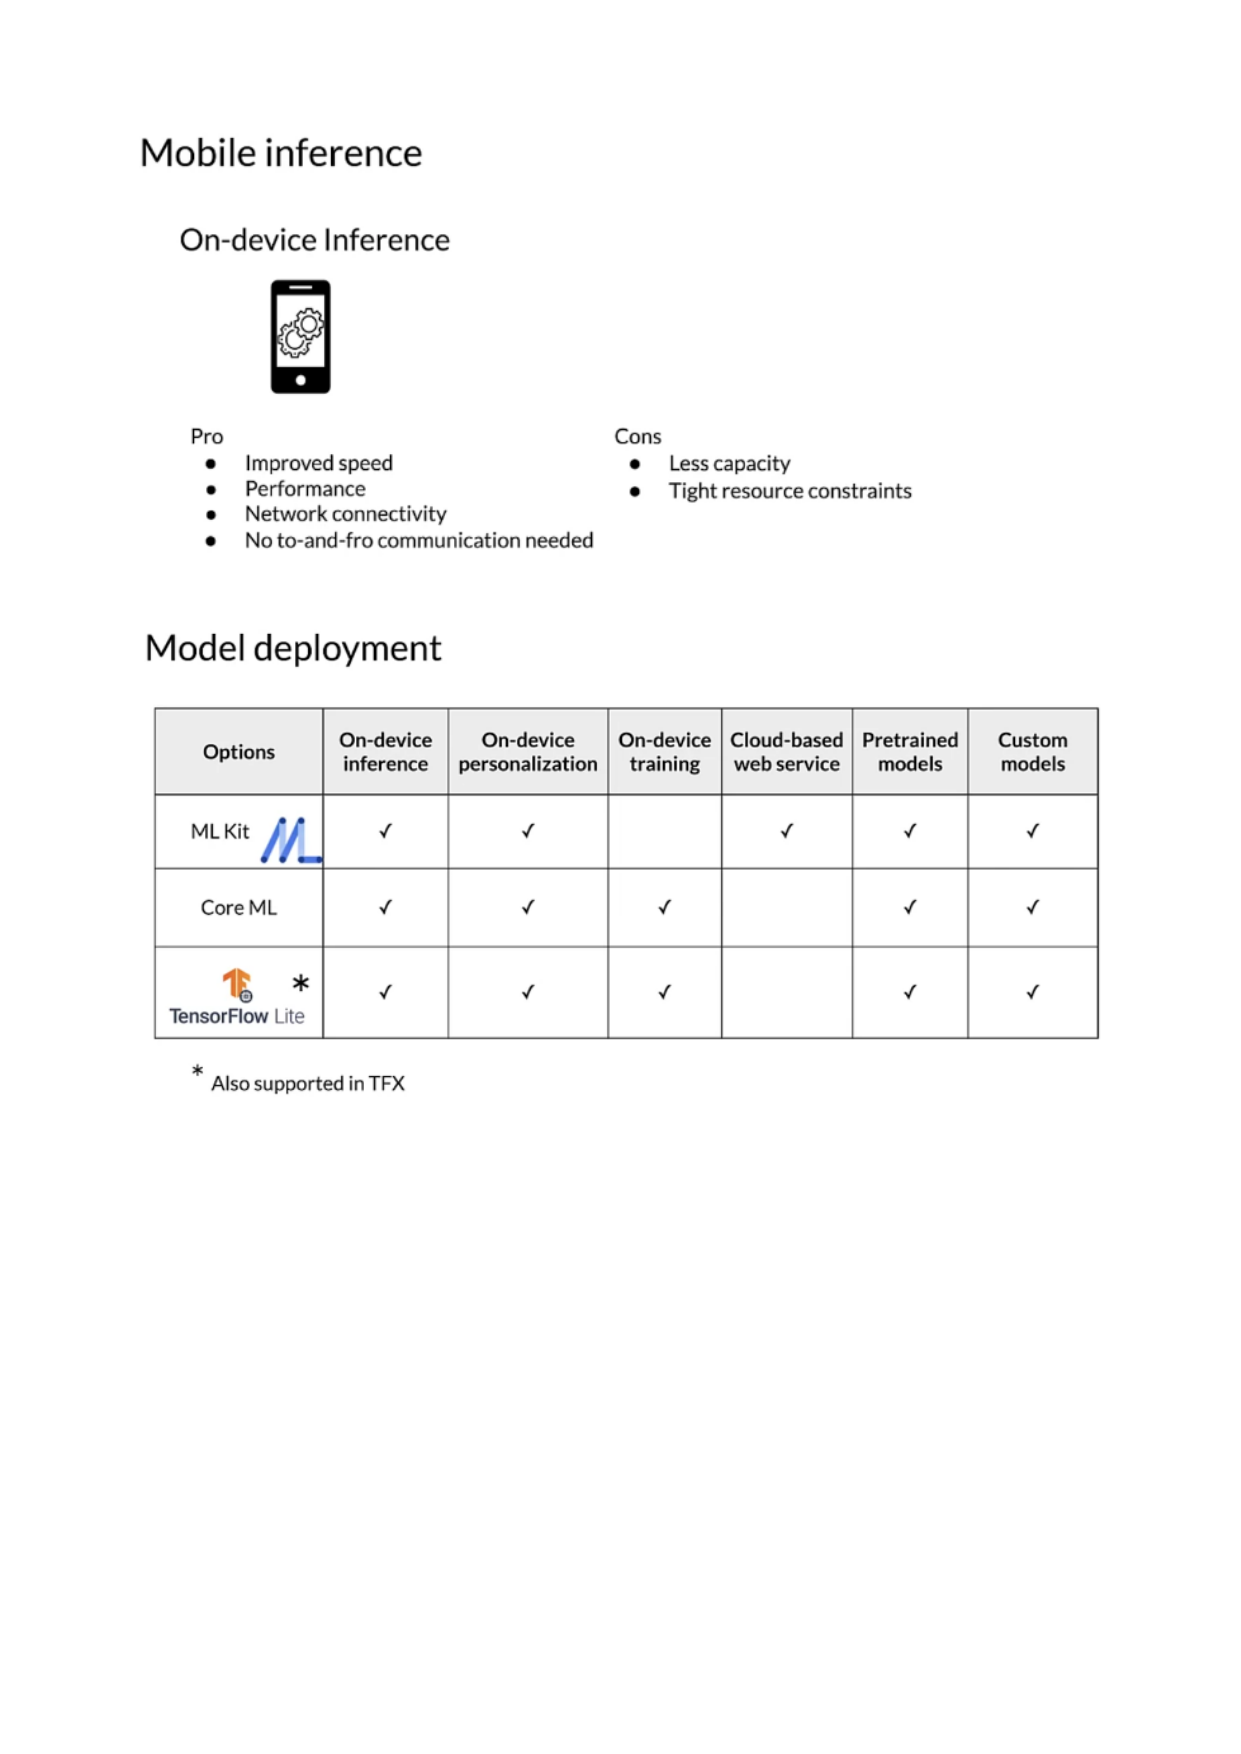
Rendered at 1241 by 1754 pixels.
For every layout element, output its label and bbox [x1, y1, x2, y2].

picture [118, 615, 1123, 1109]
picture [118, 118, 1123, 587]
